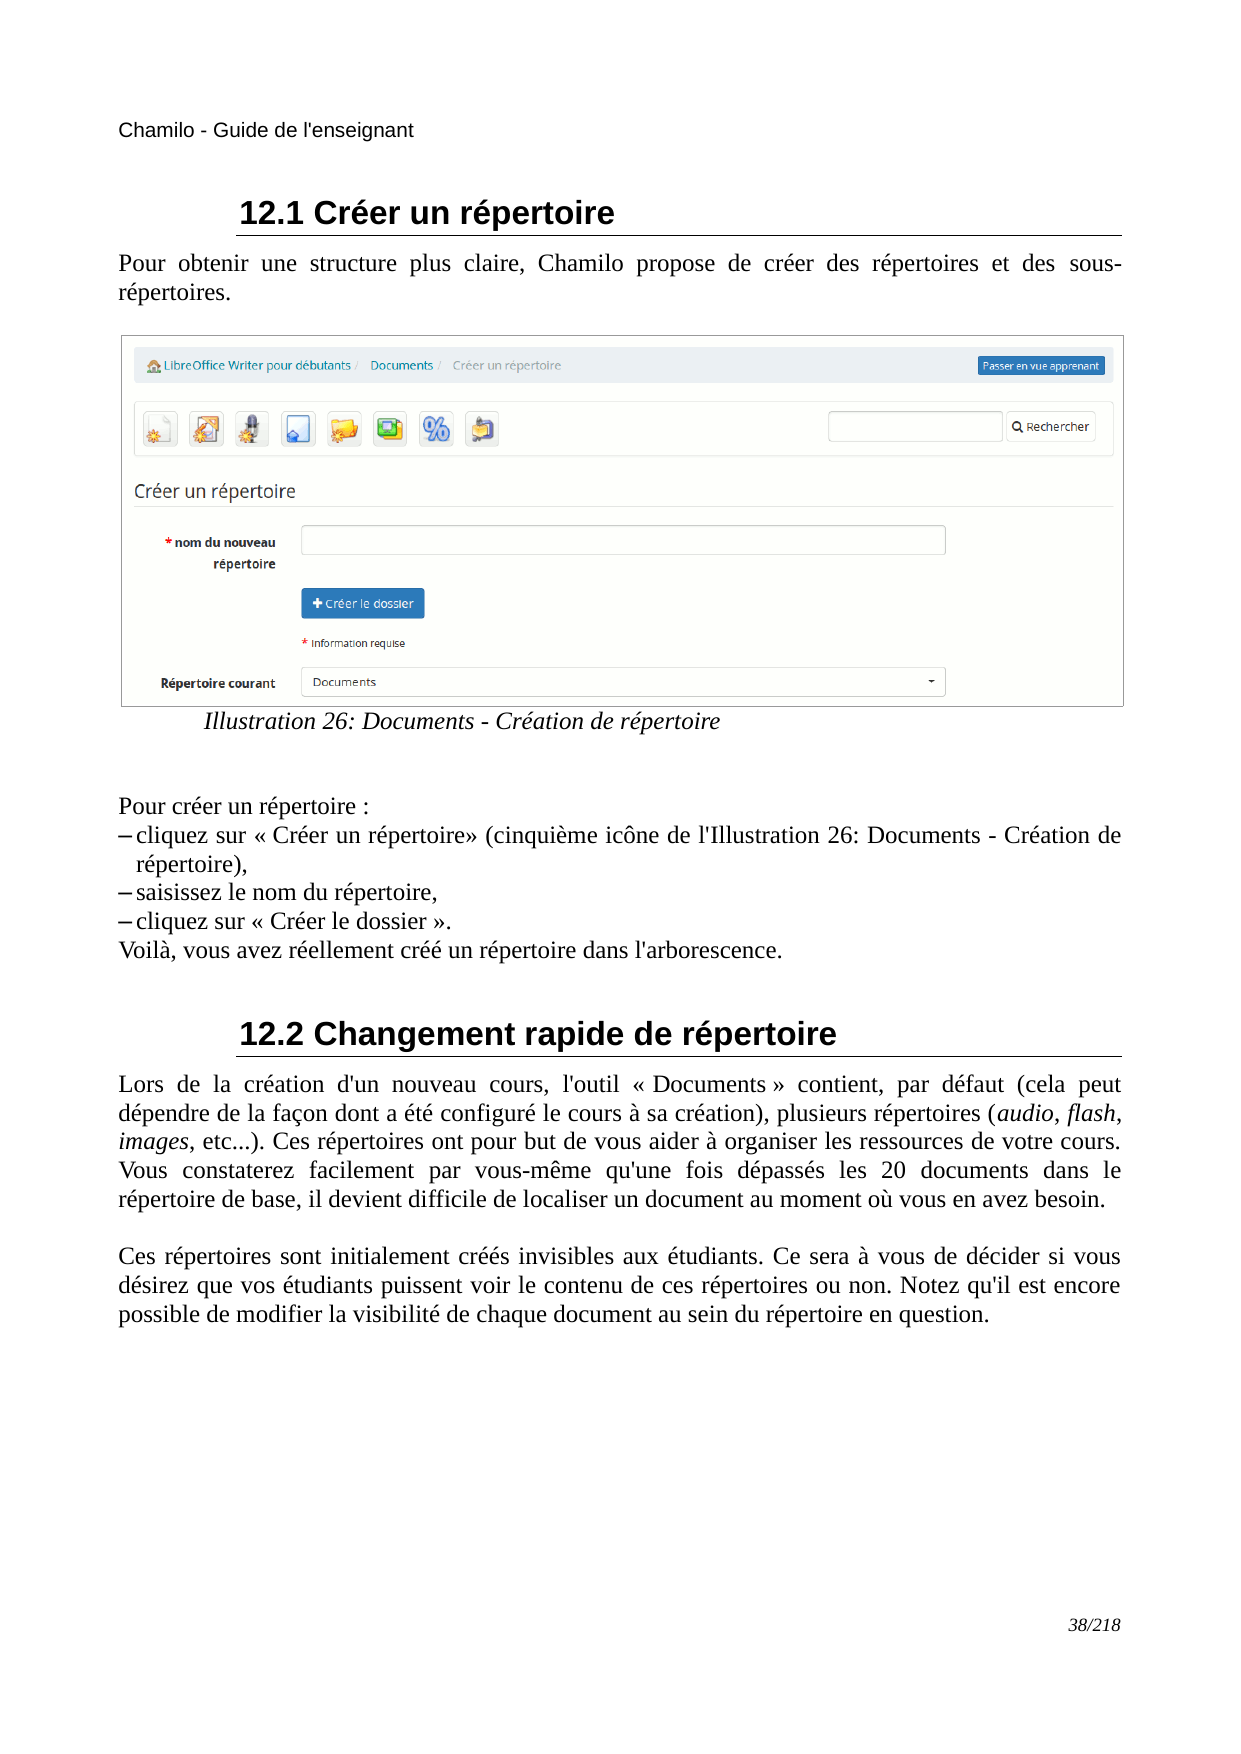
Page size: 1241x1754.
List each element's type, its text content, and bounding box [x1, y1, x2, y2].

text Voilà, vous avez réellement créé un répertoire dans l'arborescence. [118, 935, 1122, 964]
text Lors de la création d'un nouveau cours, l'outil « Documents » contient, par défaut (cela peut dépendre de la façon dont a été configuré le cours à sa création), plusieurs répertoires (audio, flash, images, etc...). Ces répertoires ont pour but de vous aider à organiser les ressources de votre cours. Vous constaterez facilement par vous-même qu'une fois dépassés les 20 documents dans le répertoire de base, il devient difficile de localiser un document au moment où vous en avez besoin. [118, 1069, 1122, 1213]
subtitle Créer un répertoire [236, 190, 1122, 235]
picture [124, 338, 1121, 704]
text Pour créer un répertoire : [118, 791, 1122, 820]
list saisissez le nom du répertoire, [118, 877, 1122, 906]
list cliquez sur « Créer le dossier ». [118, 906, 1122, 935]
list cliquez sur « Créer un répertoire» (cinquième icône de l'Illustration 26: Documents - Création de répertoire), [118, 820, 1122, 877]
text Pour obtenir une structure plus claire, Chamilo propose de créer des répertoires et des sous-répertoires. [118, 248, 1122, 306]
text Ces répertoires sont initialement créés invisibles aux étudiants. Ce sera à vous de décider si vous désirez que vos étudiants puissent voir le contenu de ces répertoires ou non. Notez qu'il est encore possible de modifier la visibilité de chaque document au sein du répertoire en question. [118, 1241, 1122, 1328]
subtitle Changement rapide de répertoire [236, 1011, 1122, 1056]
text Illustration 26: Documents - Création de répertoire [203, 707, 963, 735]
